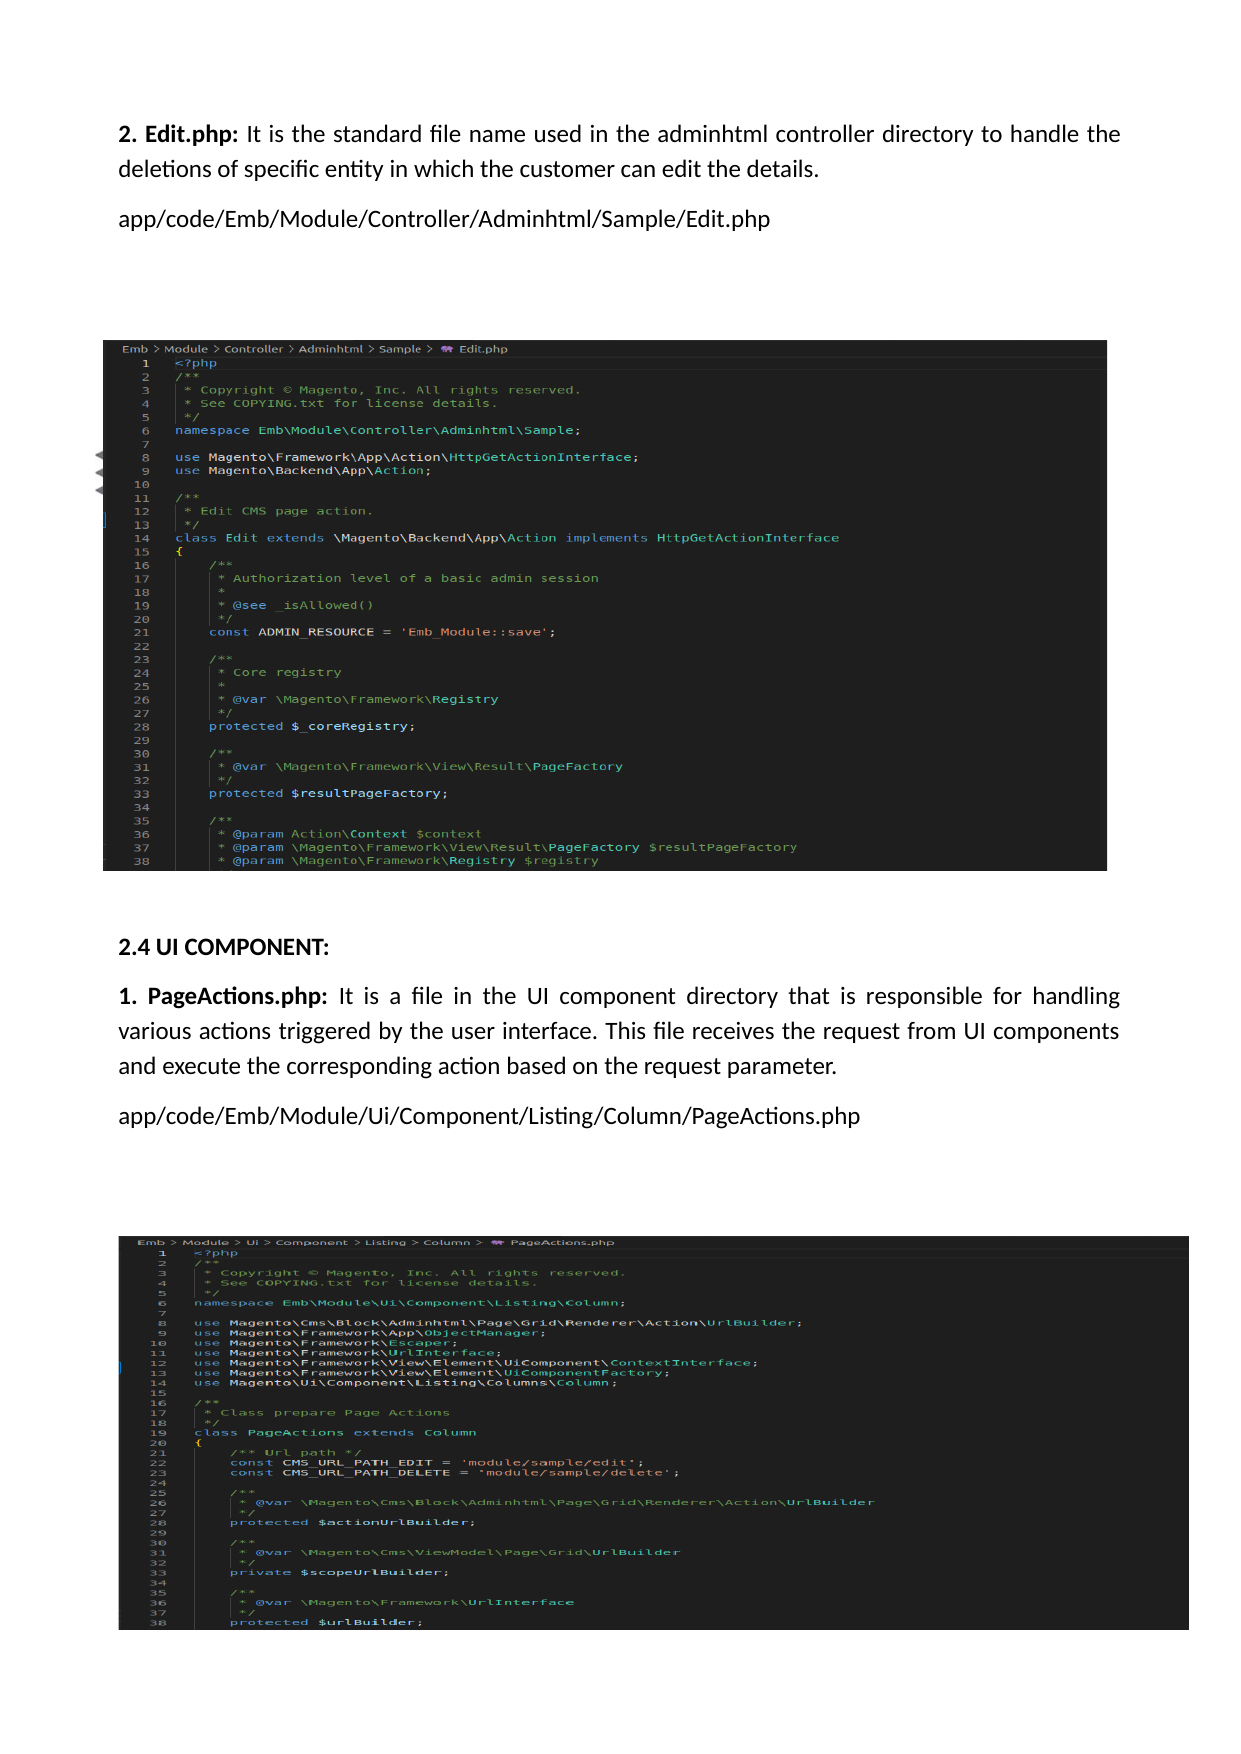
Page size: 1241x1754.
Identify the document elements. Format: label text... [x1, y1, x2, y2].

text 2.4 UI COMPONENT: [118, 931, 1122, 961]
picture [118, 1236, 1189, 1630]
text 2. Edit.php: It is the standard file name used in the adminhtml controller directory to handle the deletions of specific entity in which the customer can edit the details. [118, 118, 1122, 184]
picture [95, 340, 1108, 871]
text app/code/Emb/Module/Controller/Adminhtml/Sample/Edit.php [118, 203, 1122, 233]
text app/code/Emb/Module/Ui/Component/Listing/Column/PageActions.php [118, 1100, 1122, 1130]
text 1. PageActions.php: It is a file in the UI component directory that is responsible for handling various actions triggered by the user interface. This file receives the request from UI components and execute the corresponding action based on the request parameter. [118, 980, 1122, 1081]
